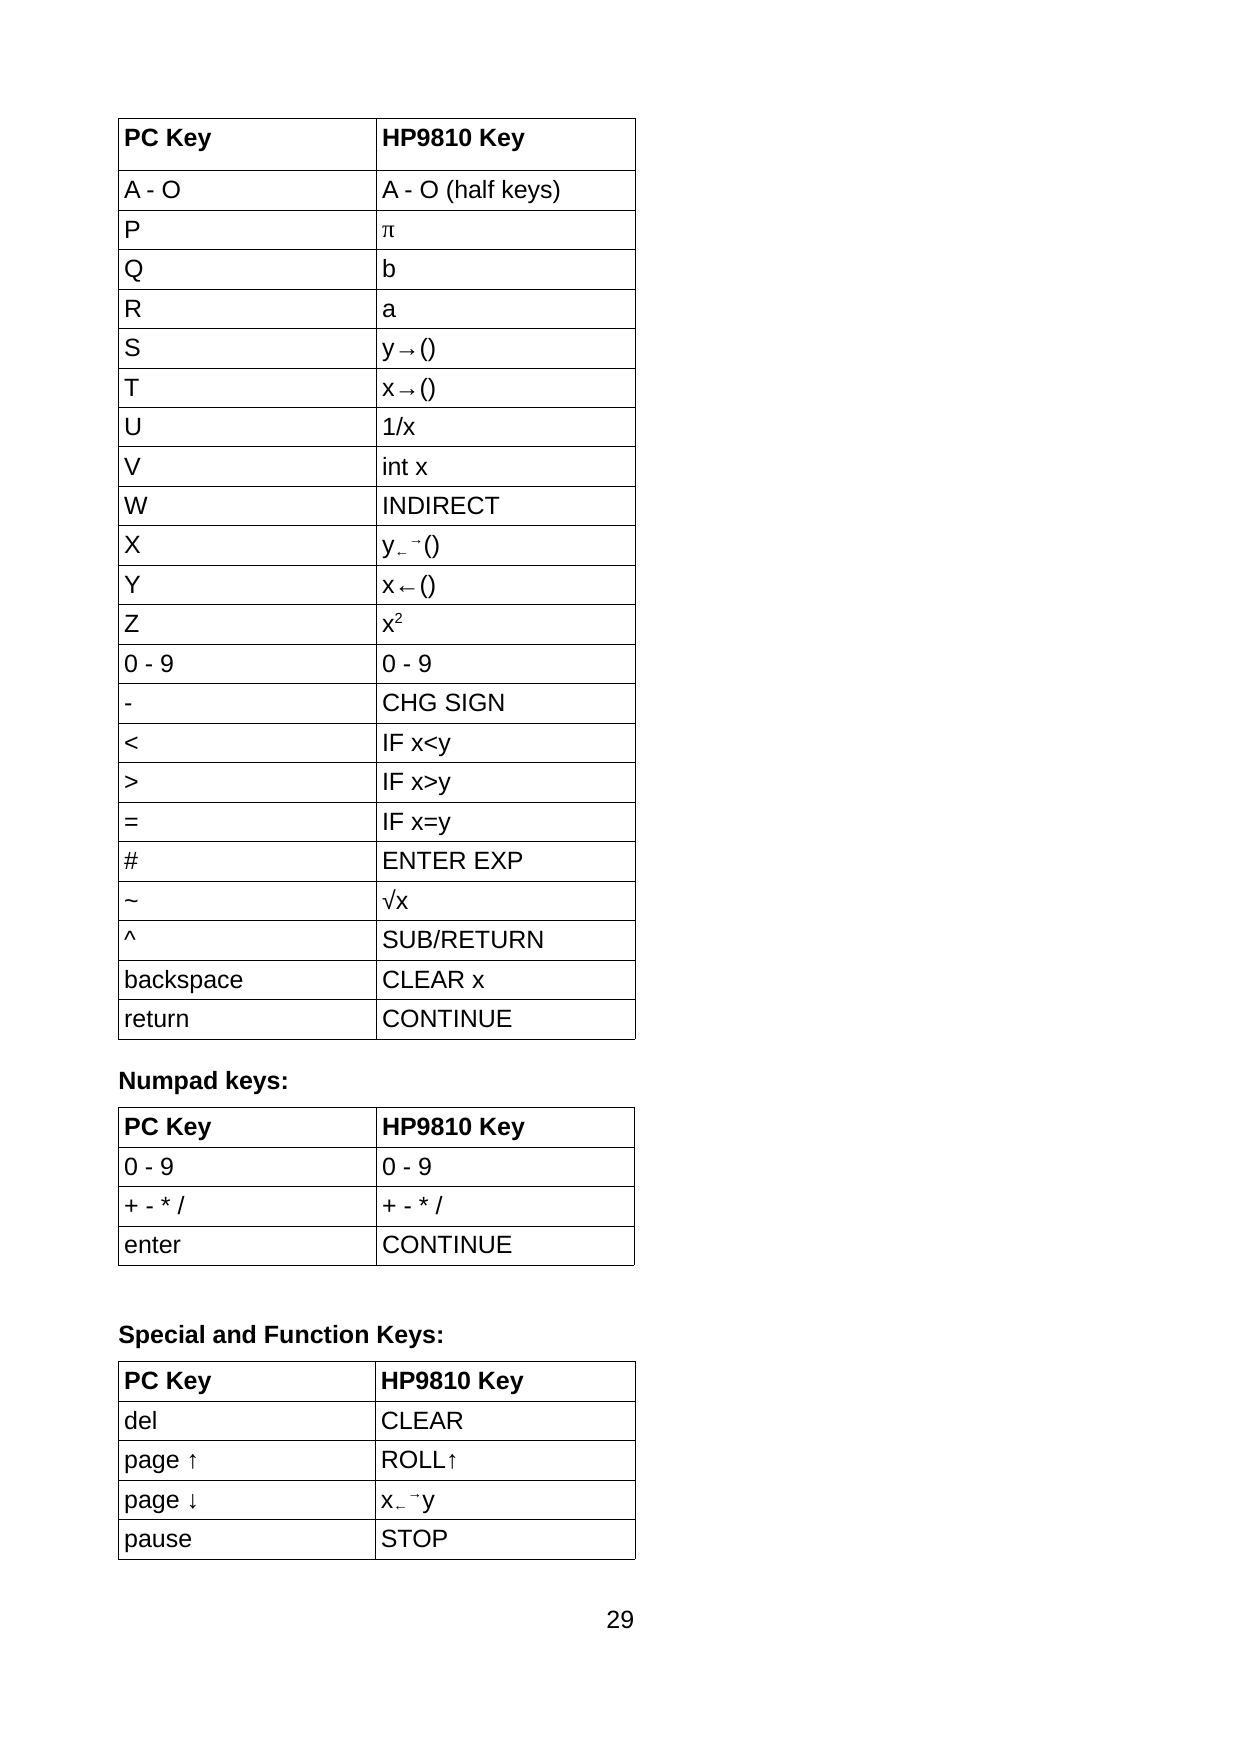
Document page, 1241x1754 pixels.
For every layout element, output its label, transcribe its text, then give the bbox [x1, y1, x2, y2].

table_cell 0 - 9 [377, 645, 635, 683]
table_cell A - O (half keys) [377, 171, 635, 209]
table_cell > [119, 763, 376, 802]
table_cell IF x>y [377, 763, 635, 802]
table_cell ^ [119, 921, 376, 960]
table_cell CONTINUE [377, 1000, 635, 1039]
table_cell x←() [377, 566, 635, 604]
table_cell SUB/RETURN [377, 921, 635, 960]
table_cell pause [119, 1520, 375, 1559]
table_cell W [119, 487, 376, 525]
table_header HP9810 Key [377, 1108, 634, 1147]
table_cell ~ [119, 882, 376, 920]
table_cell page ↓ [119, 1481, 375, 1519]
table_cell V [119, 447, 376, 486]
table_cell ROLL↑ [376, 1441, 635, 1480]
table_cell int x [377, 447, 635, 486]
table_cell ENTER EXP [377, 842, 635, 881]
table_cell # [119, 842, 376, 881]
text Special and Function Keys: [118, 1321, 1122, 1349]
table_cell a [377, 290, 635, 328]
table_cell U [119, 408, 376, 446]
table_cell y→() [377, 329, 635, 367]
table_cell del [119, 1402, 375, 1440]
table_cell IF x=y [377, 803, 635, 841]
table_cell π [377, 211, 635, 249]
text Numpad keys: [118, 1067, 1122, 1094]
table_cell A - O [119, 171, 376, 209]
table_header HP9810 Key [377, 119, 635, 170]
table_cell b [377, 250, 635, 288]
table_cell P [119, 211, 376, 249]
table_cell Y [119, 566, 376, 604]
table_cell CONTINUE [377, 1227, 634, 1265]
table_cell CLEAR x [377, 961, 635, 999]
table_cell X [119, 526, 376, 565]
table_header PC Key [119, 119, 376, 170]
table_cell 1/x [377, 408, 635, 446]
table_header PC Key [119, 1362, 375, 1401]
table_cell - [119, 684, 376, 723]
table_cell Z [119, 605, 376, 644]
table_cell < [119, 724, 376, 762]
table_cell x→() [377, 369, 635, 407]
table_cell √x [377, 882, 635, 920]
table_cell R [119, 290, 376, 328]
table_cell return [119, 1000, 376, 1039]
table_cell T [119, 369, 376, 407]
table_header PC Key [119, 1108, 376, 1147]
table_cell enter [119, 1227, 376, 1265]
table_cell INDIRECT [377, 487, 635, 525]
table_cell 0 - 9 [377, 1148, 634, 1186]
table_cell S [119, 329, 376, 367]
table_cell Q [119, 250, 376, 288]
table_cell CHG SIGN [377, 684, 635, 723]
table_cell 0 - 9 [119, 1148, 376, 1186]
table_cell page ↑ [119, 1441, 375, 1480]
table_header HP9810 Key [376, 1362, 635, 1401]
table_cell STOP [376, 1520, 635, 1559]
table_cell x2 [377, 605, 635, 644]
table_cell 0 - 9 [119, 645, 376, 683]
table_cell x←→y [376, 1481, 635, 1519]
table_cell + - * / [119, 1187, 376, 1226]
table_cell CLEAR [376, 1402, 635, 1440]
table_cell backspace [119, 961, 376, 999]
table_cell + - * / [377, 1187, 634, 1226]
table_cell = [119, 803, 376, 841]
table_cell y←→() [377, 526, 635, 565]
table_cell IF x<y [377, 724, 635, 762]
